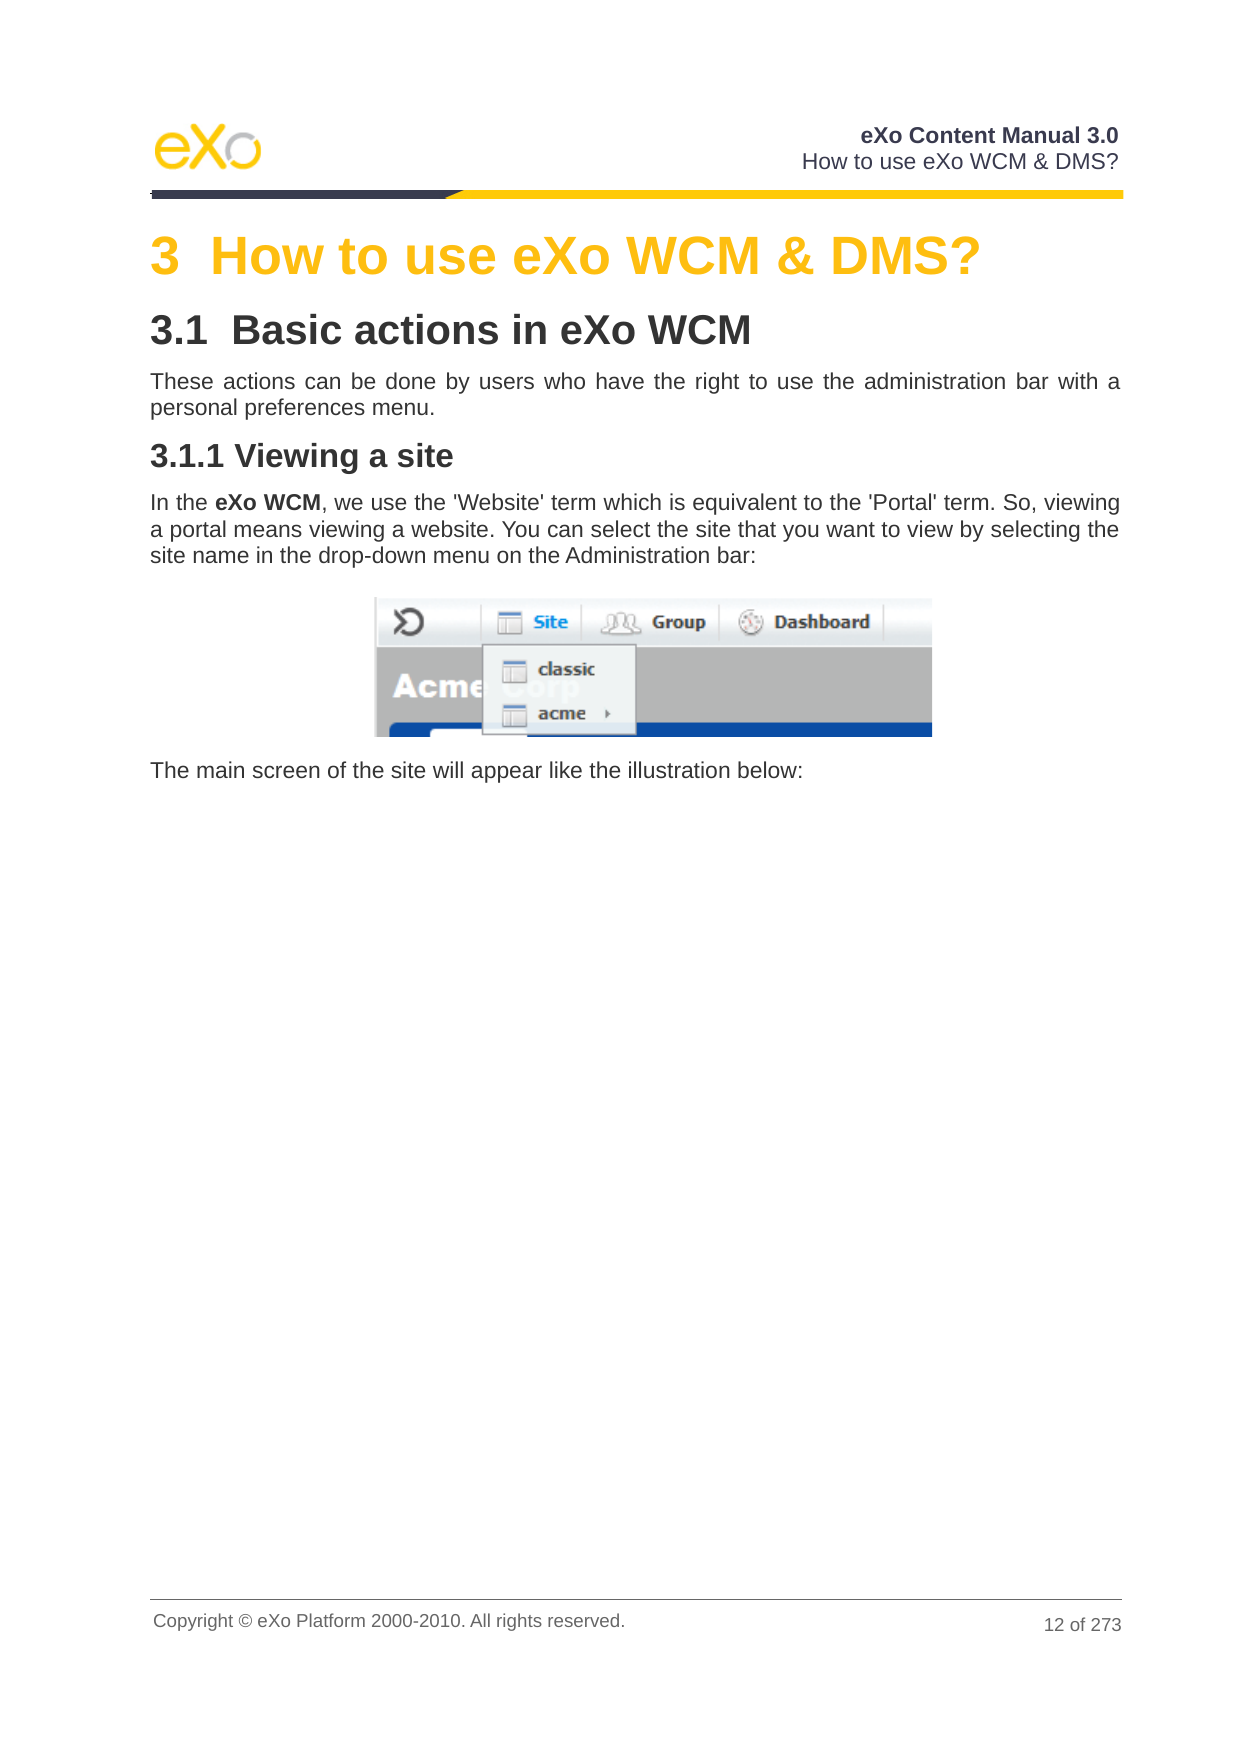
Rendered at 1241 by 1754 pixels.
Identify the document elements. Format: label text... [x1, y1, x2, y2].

subtitle Viewing a site [150, 436, 1122, 474]
subtitle How to use eXo WCM & DMS? [150, 223, 1122, 286]
text The main screen of the site will appear like the illustration below: [150, 576, 1122, 784]
text In the eXo WCM, we use the 'Website' term which is equivalent to the 'Portal' term. So, viewing a portal means viewing a website. You can select the site that you want to view by selecting the site name in the drop-down menu on the Administration bar: [150, 489, 1122, 568]
picture [151, 190, 1124, 199]
picture [155, 123, 262, 170]
subtitle Basic actions in eXo WCM [150, 305, 1122, 353]
text These actions can be done by users who have the right to use the administration bar with a personal preferences menu. [150, 368, 1122, 421]
picture [374, 597, 933, 737]
